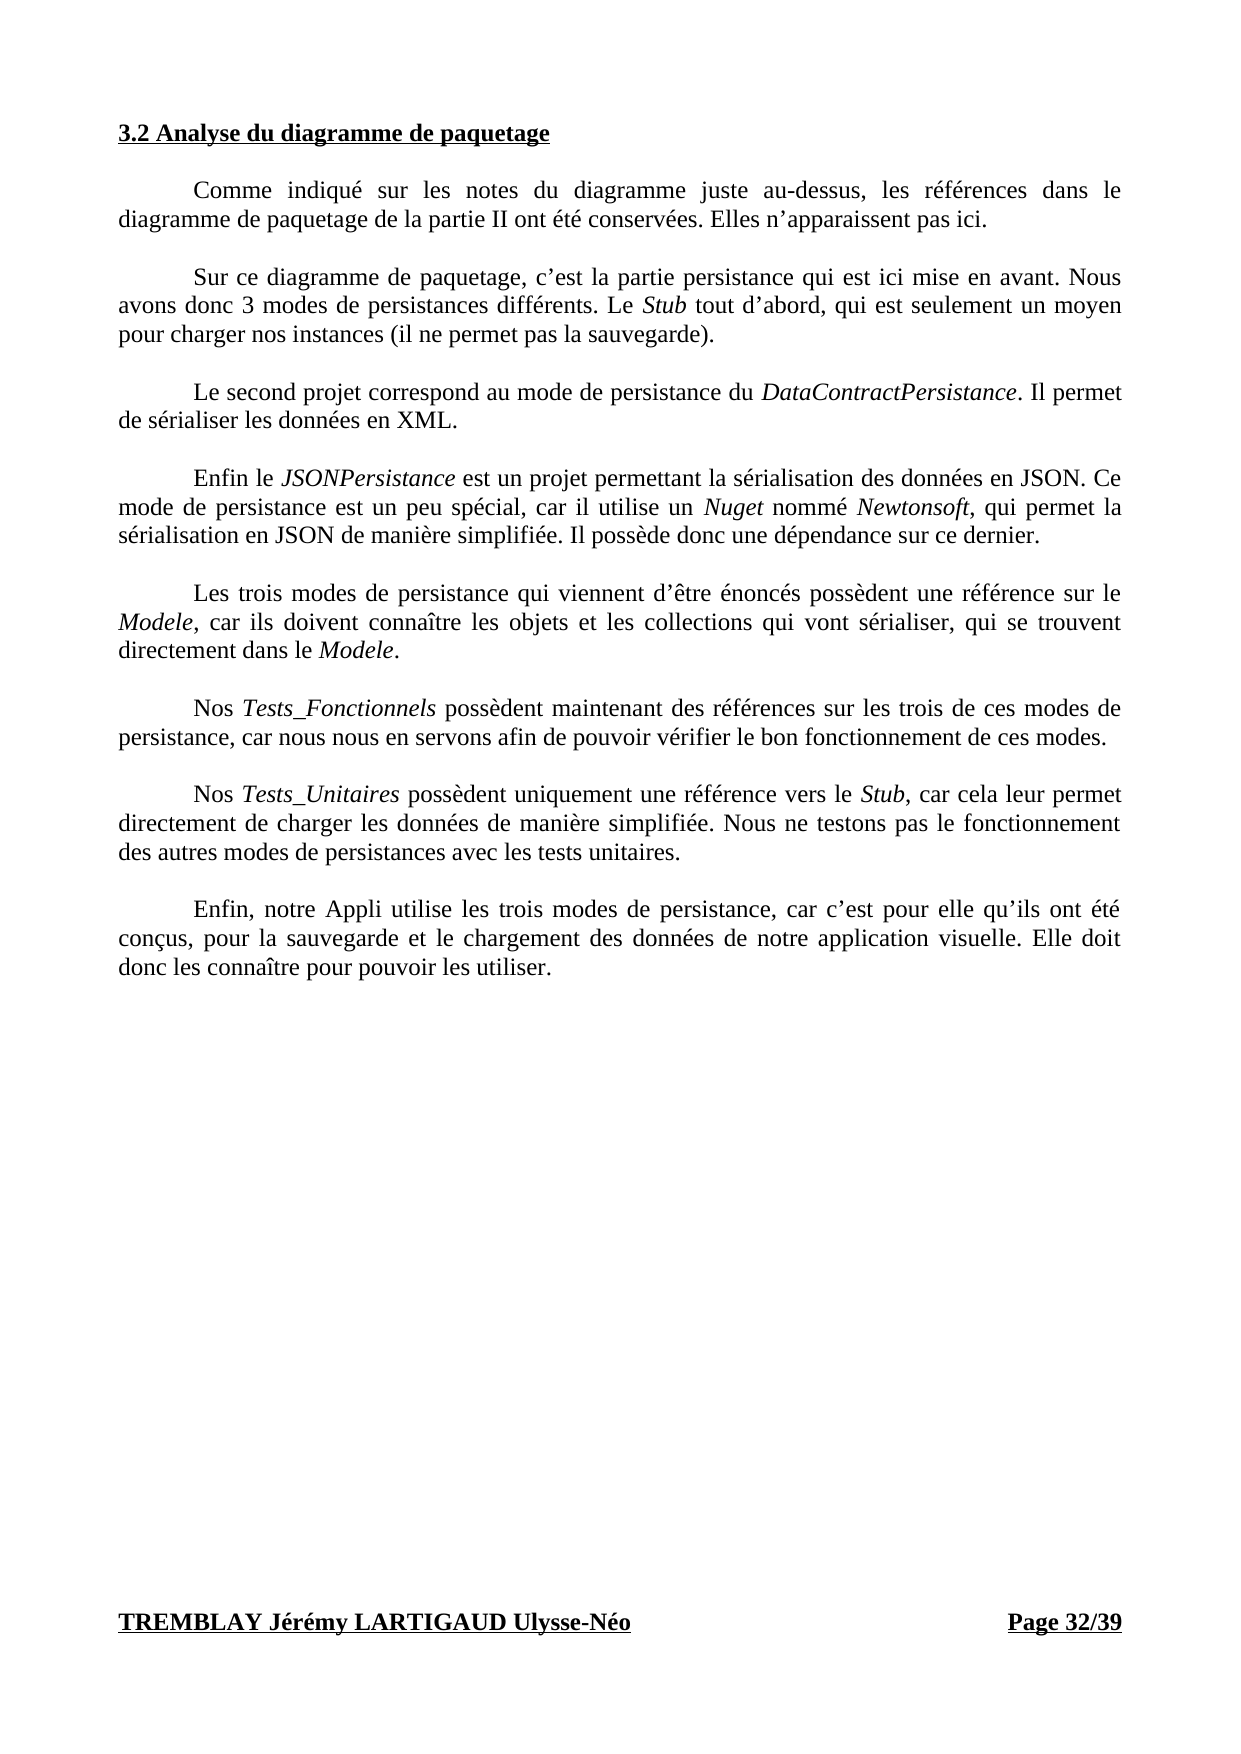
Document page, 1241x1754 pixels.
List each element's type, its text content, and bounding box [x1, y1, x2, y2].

text Sur ce diagramme de paquetage, c’est la partie persistance qui est ici mise en avant. Nous avons donc 3 modes de persistances différents. Le Stub tout d’abord, qui est seulement un moyen pour charger nos instances (il ne permet pas la sauvegarde). [118, 262, 1122, 348]
text Comme indiqué sur les notes du diagramme juste au-dessus, les références dans le diagramme de paquetage de la partie II ont été conservées. Elles n’apparaissent pas ici. [118, 176, 1122, 233]
text Enfin le JSONPersistance est un projet permettant la sérialisation des données en JSON. Ce mode de persistance est un peu spécial, car il utilise un Nuget nommé Newtonsoft, qui permet la sérialisation en JSON de manière simplifiée. Il possède donc une dépendance sur ce dernier. [118, 463, 1122, 549]
text Enfin, notre Appli utilise les trois modes de persistance, car c’est pour elle qu’ils ont été conçus, pour la sauvegarde et le chargement des données de notre application visuelle. Elle doit donc les connaître pour pouvoir les utiliser. [118, 894, 1122, 981]
text 3.2 Analyse du diagramme de paquetage [118, 118, 1122, 147]
text Le second projet correspond au mode de persistance du DataContractPersistance. Il permet de sérialiser les données en XML. [118, 377, 1122, 434]
text Nos Tests_Fonctionnels possèdent maintenant des références sur les trois de ces modes de persistance, car nous nous en servons afin de pouvoir vérifier le bon fonctionnement de ces modes. [118, 693, 1122, 751]
text Nos Tests_Unitaires possèdent uniquement une référence vers le Stub, car cela leur permet directement de charger les données de manière simplifiée. Nous ne testons pas le fonctionnement des autres modes de persistances avec les tests unitaires. [118, 779, 1122, 866]
text Les trois modes de persistance qui viennent d’être énoncés possèdent une référence sur le Modele, car ils doivent connaître les objets et les collections qui vont sérialiser, qui se trouvent directement dans le Modele. [118, 578, 1122, 664]
